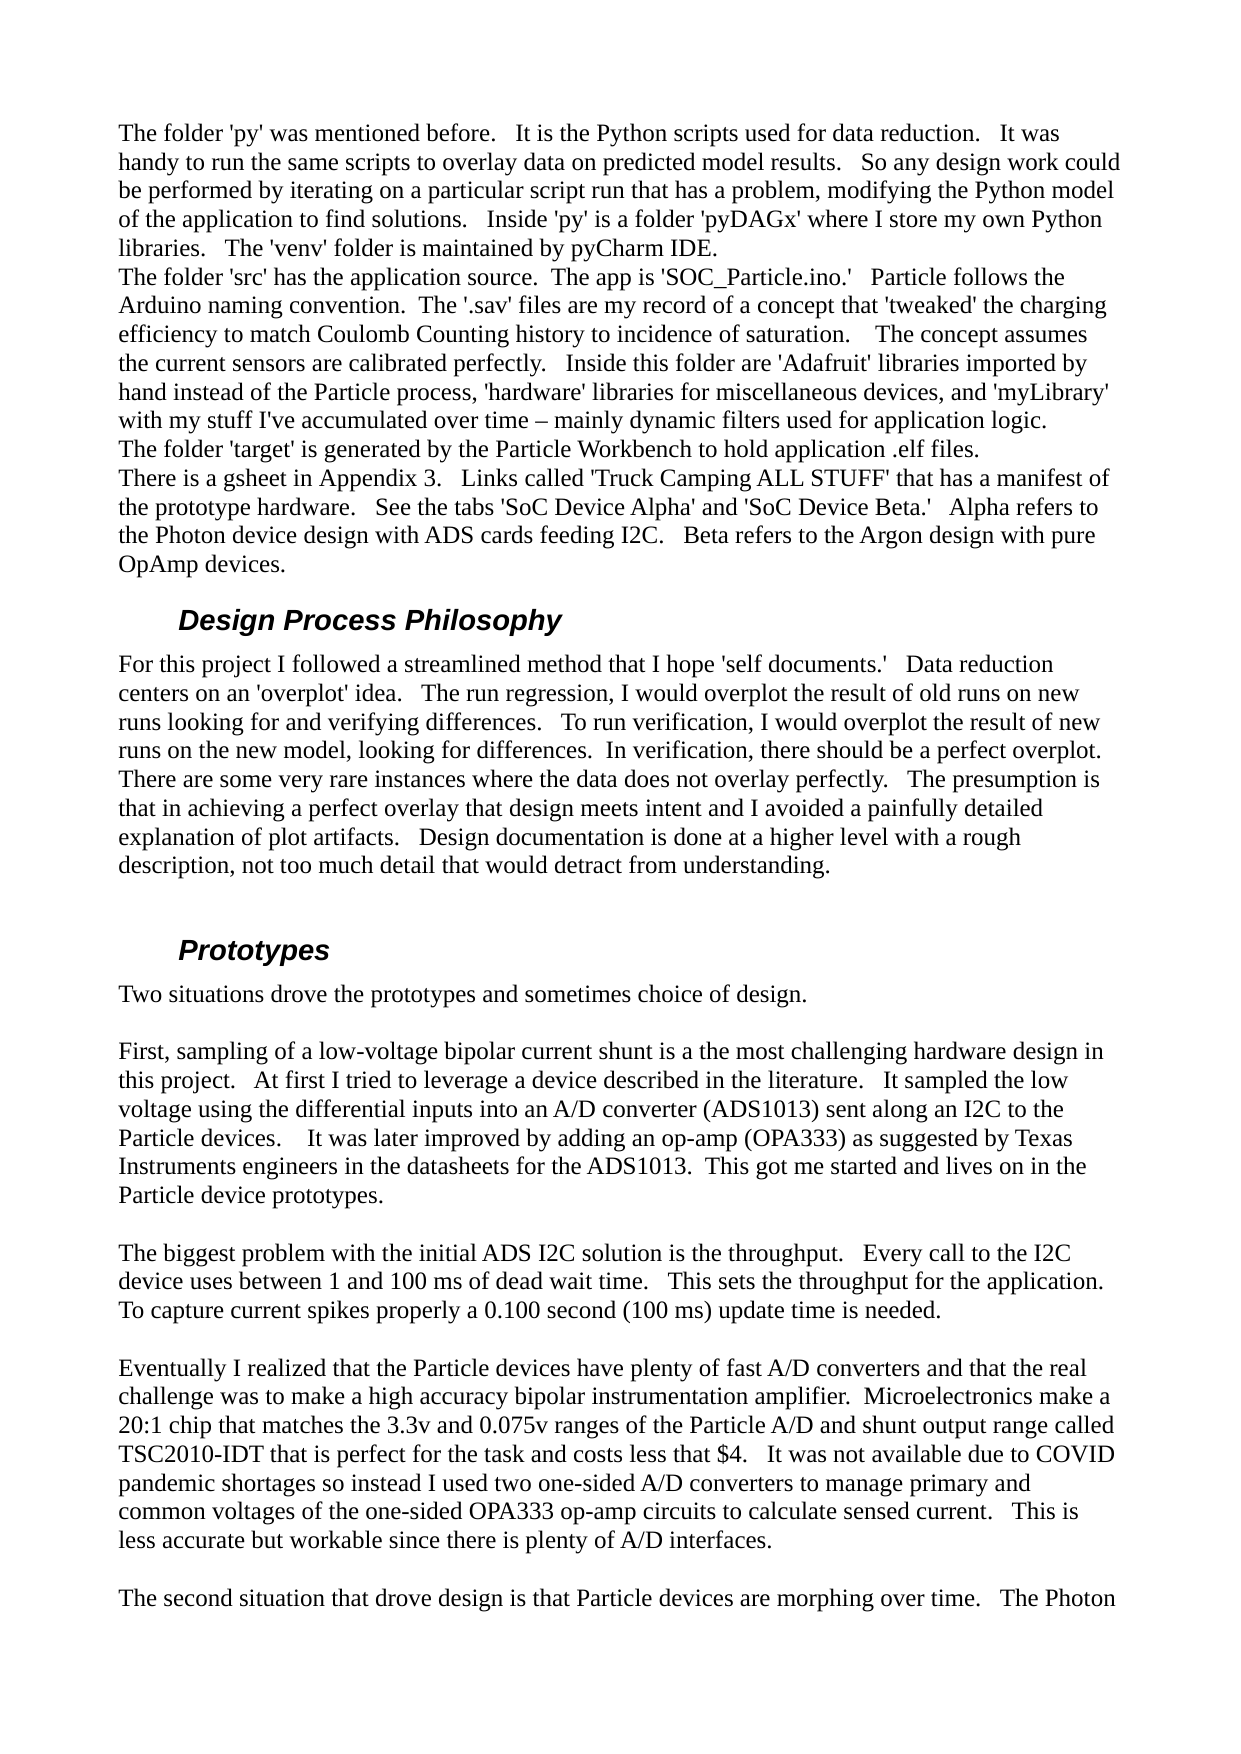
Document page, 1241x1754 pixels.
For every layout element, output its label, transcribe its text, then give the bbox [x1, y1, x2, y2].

subtitle Design Process Philosophy [118, 603, 1122, 637]
text For this project I followed a streamlined method that I hope 'self documents.' Data reduction centers on an 'overplot' idea. The run regression, I would overplot the result of old runs on new runs looking for and verifying differences. To run verification, I would overplot the result of new runs on the new model, looking for differences. In verification, there should be a perfect overplot. There are some very rare instances where the data does not overlay perfectly. The presumption is that in achieving a perfect overlay that design meets intent and I avoided a painfully detailed explanation of plot artifacts. Design documentation is done at a higher level with a rough description, not too much detail that would detract from understanding. [118, 649, 1122, 879]
text The folder 'target' is generated by the Particle Workbench to hold application .elf files. [118, 434, 1122, 463]
text There is a gsheet in Appendix 3. Links called 'Truck Camping ALL STUFF' that has a manifest of the prototype hardware. See the tabs 'SoC Device Alpha' and 'SoC Device Beta.' Alpha refers to the Photon device design with ADS cards feeding I2C. Beta refers to the Argon design with pure OpAmp devices. [118, 463, 1122, 578]
subtitle Prototypes [118, 933, 1122, 966]
text First, sampling of a low-voltage bipolar current shunt is a the most challenging hardware design in this project. At first I tried to leverage a device described in the literature. It sampled the low voltage using the differential inputs into an A/D converter (ADS1013) sent along an I2C to the Particle devices. It was later improved by adding an op-amp (OPA333) as suggested by Texas Instruments engineers in the datasheets for the ADS1013. This got me started and lives on in the Particle device prototypes. [118, 1036, 1122, 1209]
text Eventually I realized that the Particle devices have plenty of fast A/D converters and that the real challenge was to make a high accuracy bipolar instrumentation amplifier. Microelectronics make a 20:1 chip that matches the 3.3v and 0.075v ranges of the Particle A/D and shunt output range called TSC2010-IDT that is perfect for the task and costs less that $4. It was not available due to COVID pandemic shortages so instead I used two one-sided A/D converters to manage primary and common voltages of the one-sided OPA333 op-amp circuits to calculate sensed current. This is less accurate but workable since there is plenty of A/D interfaces. [118, 1353, 1122, 1554]
text Two situations drove the prototypes and sometimes choice of design. [118, 979, 1122, 1008]
text The biggest problem with the initial ADS I2C solution is the throughput. Every call to the I2C device uses between 1 and 100 ms of dead wait time. This sets the throughput for the application. To capture current spikes properly a 0.100 second (100 ms) update time is needed. [118, 1238, 1122, 1324]
text The second situation that drove design is that Particle devices are morphing over time. The Photon [118, 1583, 1122, 1611]
text The folder 'py' was mentioned before. It is the Python scripts used for data reduction. It was handy to run the same scripts to overlay data on predicted model results. So any design work could be performed by iterating on a particular script run that has a problem, modifying the Python model of the application to find solutions. Inside 'py' is a folder 'pyDAGx' where I store my own Python libraries. The 'venv' folder is maintained by pyCharm IDE. [118, 118, 1122, 262]
text The folder 'src' has the application source. The app is 'SOC_Particle.ino.' Particle follows the Arduino naming convention. The '.sav' files are my record of a concept that 'tweaked' the charging efficiency to match Coulomb Counting history to incidence of saturation. The concept assumes the current sensors are calibrated perfectly. Inside this folder are 'Adafruit' libraries imported by hand instead of the Particle process, 'hardware' libraries for miscellaneous devices, and 'myLibrary' with my stuff I've accumulated over time – mainly dynamic filters used for application logic. [118, 262, 1122, 434]
